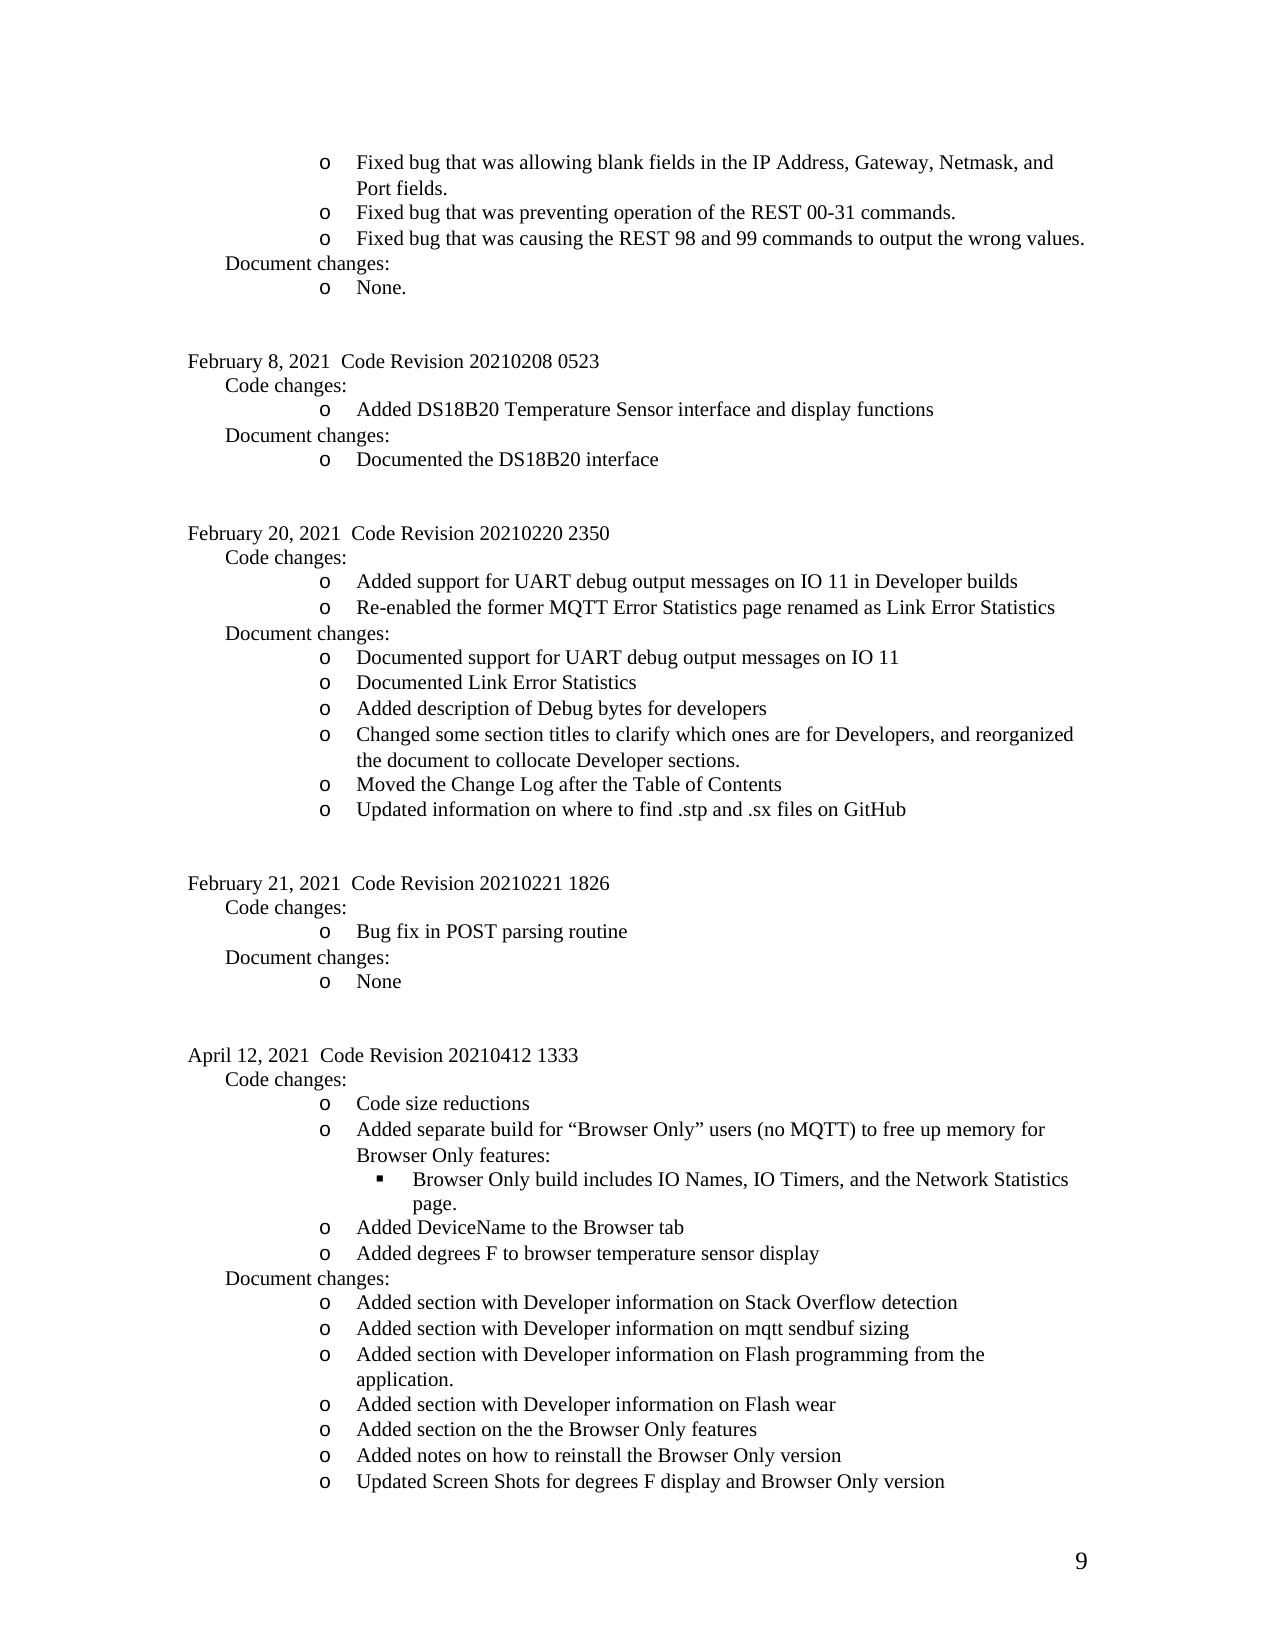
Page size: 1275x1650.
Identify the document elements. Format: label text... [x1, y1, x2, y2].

list Updated information on where to find .stp and .sx files on GitHub [319, 797, 1087, 823]
text February 20, 2021 Code Revision 20210220 2350 [187, 521, 1087, 545]
list Added section with Developer information on Stack Overflow detection [319, 1290, 1087, 1316]
list Code size reductions [319, 1091, 1087, 1117]
list None [319, 969, 1087, 995]
list Added DS18B20 Temperature Sensor interface and display functions [319, 397, 1087, 423]
list Added section with Developer information on mqtt sendbuf sizing [319, 1316, 1087, 1342]
text February 21, 2021 Code Revision 20210221 1826 [187, 871, 1087, 895]
list Added notes on how to reinstall the Browser Only version [319, 1443, 1087, 1469]
list None. [319, 275, 1087, 301]
list Documented the DS18B20 interface [319, 447, 1087, 473]
list Bug fix in POST parsing routine [319, 919, 1087, 945]
text Code changes: [225, 373, 1087, 397]
list Added section with Developer information on Flash programming from the application. [319, 1342, 1087, 1391]
list Fixed bug that was allowing blank fields in the IP Address, Gateway, Netmask, and Port fields. [319, 150, 1087, 200]
text Document changes: [225, 945, 1087, 969]
list Fixed bug that was causing the REST 98 and 99 commands to output the wrong values. [319, 226, 1087, 251]
list Browser Only build includes IO Names, IO Timers, and the Network Statistics page. [375, 1167, 1087, 1215]
text Document changes: [225, 621, 1087, 644]
text Document changes: [225, 423, 1087, 447]
list Fixed bug that was preventing operation of the REST 00-31 commands. [319, 200, 1087, 226]
text Code changes: [225, 1067, 1087, 1091]
list Re-enabled the former MQTT Error Statistics page renamed as Link Error Statistics [319, 595, 1087, 621]
list Added section on the the Browser Only features [319, 1417, 1087, 1443]
text April 12, 2021 Code Revision 20210412 1333 [187, 1043, 1087, 1067]
list Documented Link Error Statistics [319, 670, 1087, 696]
text Document changes: [225, 1266, 1087, 1290]
text Code changes: [225, 545, 1087, 569]
list Added description of Debug bytes for developers [319, 696, 1087, 722]
list Added degrees F to browser temperature sensor display [319, 1240, 1087, 1266]
text February 8, 2021 Code Revision 20210208 0523 [187, 349, 1087, 373]
list Added DeviceName to the Browser tab [319, 1215, 1087, 1240]
list Documented support for UART debug output messages on IO 11 [319, 644, 1087, 670]
list Updated Screen Shots for degrees F display and Browser Only version [319, 1469, 1087, 1494]
list Changed some section titles to clarify which ones are for Developers, and reorganized the document to collocate Developer sections. [319, 722, 1087, 772]
list Moved the Change Log after the Table of Contents [319, 772, 1087, 797]
list Added separate build for “Browser Only” users (no MQTT) to free up memory for Browser Only features: [319, 1117, 1087, 1167]
list Added support for UART debug output messages on IO 11 in Developer builds [319, 569, 1087, 595]
text Document changes: [225, 251, 1087, 275]
text Code changes: [225, 895, 1087, 919]
list Added section with Developer information on Flash wear [319, 1391, 1087, 1417]
